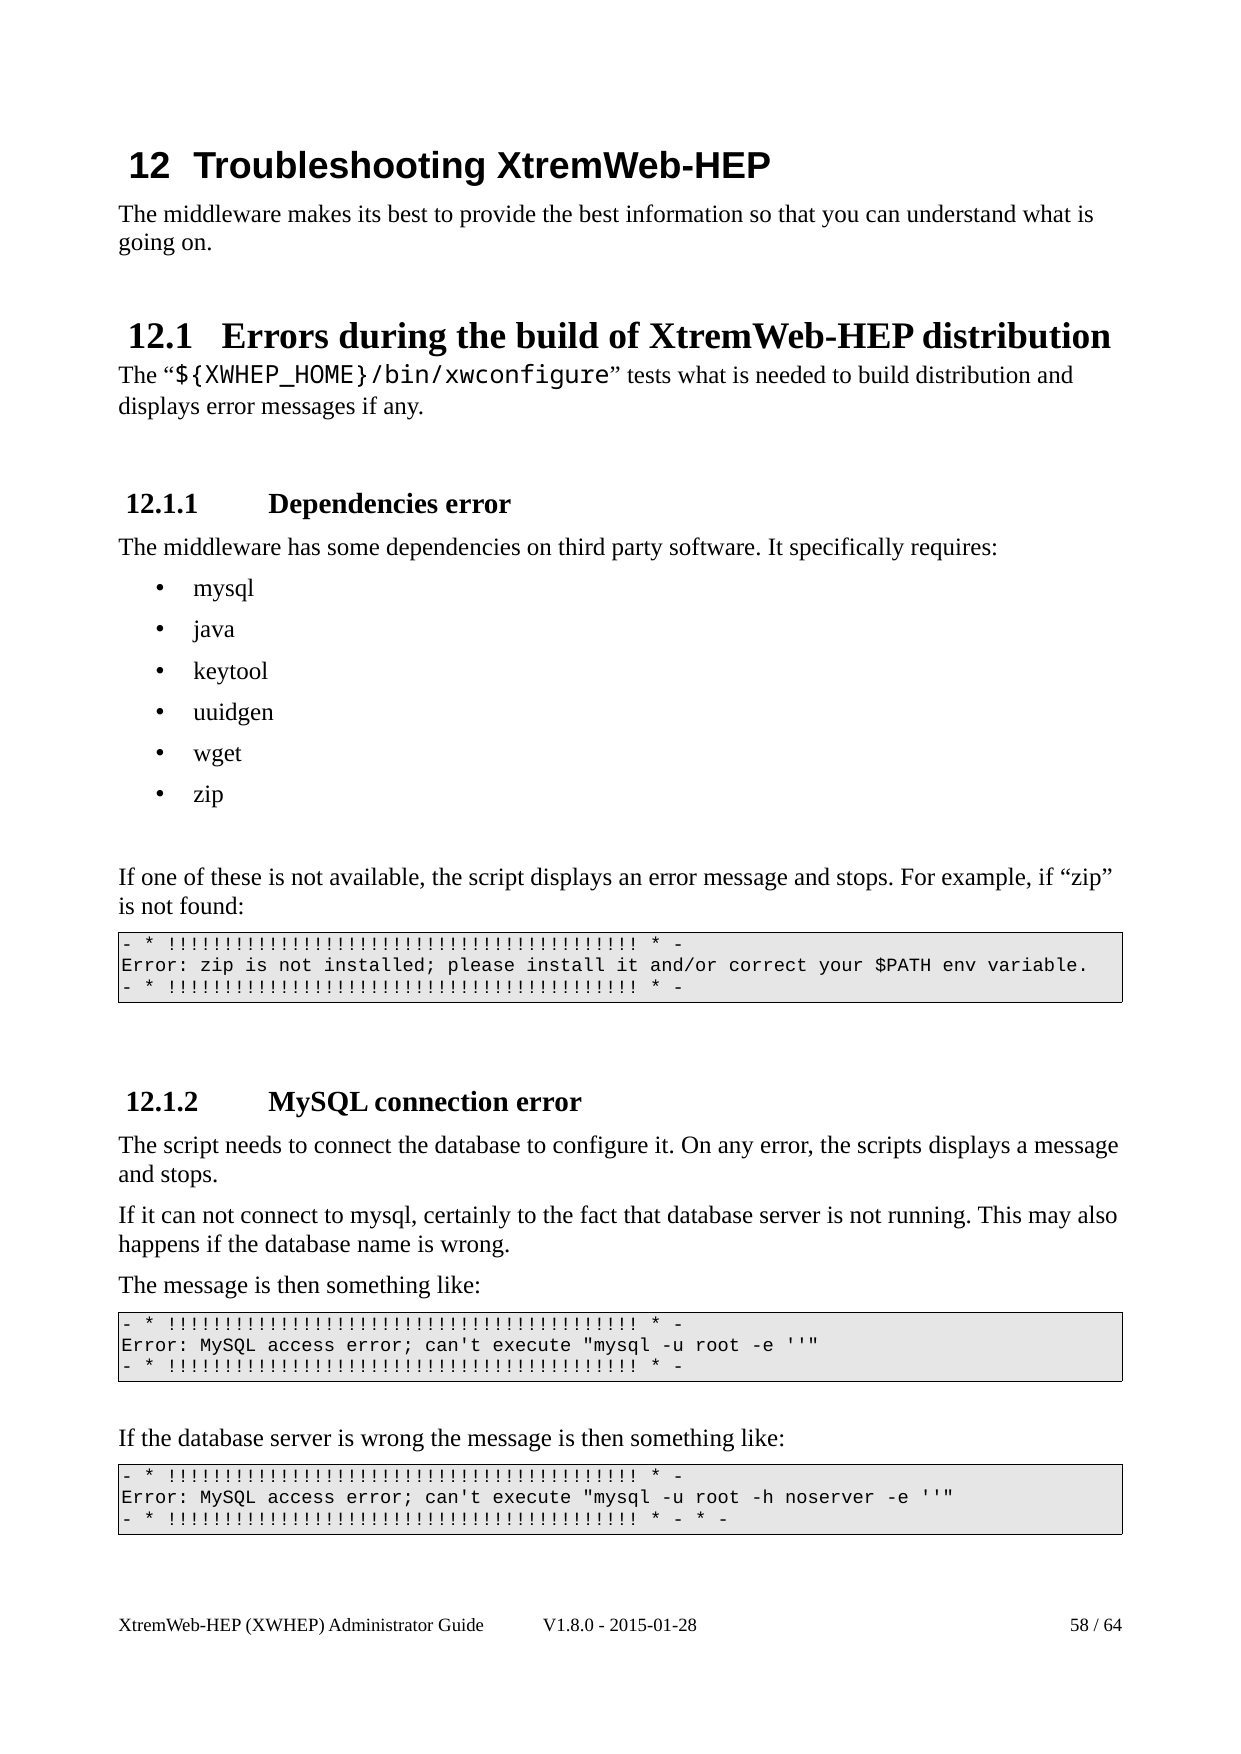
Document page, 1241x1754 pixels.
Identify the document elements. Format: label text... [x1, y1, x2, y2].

text If one of these is not available, the script displays an error message and stops. For example, if “zip” is not found: [118, 862, 1122, 919]
text If the database server is wrong the message is then something like: [118, 1423, 1122, 1451]
text - * !!!!!!!!!!!!!!!!!!!!!!!!!!!!!!!!!!!!!!!!!! * - [119, 1354, 1122, 1381]
subtitle MySQL connection error [118, 1084, 1122, 1118]
list java [156, 614, 1122, 643]
text The “${XWHEP_HOME}/bin/xwconfigure” tests what is needed to build distribution and displays error messages if any. [118, 357, 1122, 420]
list mysql [156, 573, 1122, 602]
text If it can not connect to mysql, certainly to the fact that database server is not running. This may also happens if the database name is wrong. [118, 1200, 1122, 1258]
list zip [156, 779, 1122, 808]
list wget [156, 738, 1122, 767]
text Error: MySQL access error; can't execute "mysql -u root -h noserver -e ''" [119, 1485, 1122, 1506]
text - * !!!!!!!!!!!!!!!!!!!!!!!!!!!!!!!!!!!!!!!!!! * - * - [119, 1506, 1122, 1534]
text - * !!!!!!!!!!!!!!!!!!!!!!!!!!!!!!!!!!!!!!!!!! * - [119, 933, 1122, 953]
text - * !!!!!!!!!!!!!!!!!!!!!!!!!!!!!!!!!!!!!!!!!! * - [119, 1465, 1122, 1485]
subtitle Dependencies error [118, 486, 1122, 519]
text - * !!!!!!!!!!!!!!!!!!!!!!!!!!!!!!!!!!!!!!!!!! * - [119, 1313, 1122, 1333]
text - * !!!!!!!!!!!!!!!!!!!!!!!!!!!!!!!!!!!!!!!!!! * - [119, 974, 1122, 1002]
list keytool [156, 656, 1122, 684]
list uuidgen [156, 697, 1122, 726]
text Error: MySQL access error; can't execute "mysql -u root -e ''" [119, 1333, 1122, 1354]
text The middleware makes its best to provide the best information so that you can understand what is going on. [118, 199, 1122, 256]
text The message is then something like: [118, 1270, 1122, 1299]
text The script needs to connect the database to configure it. On any error, the scripts displays a message and stops. [118, 1130, 1122, 1188]
subtitle Errors during the build of XtremWeb-HEP distribution [118, 314, 1122, 357]
text Error: zip is not installed; please install it and/or correct your $PATH env variable. [119, 953, 1122, 974]
subtitle Troubleshooting XtremWeb-HEP [118, 143, 1122, 186]
text The middleware has some dependencies on third party software. It specifically requires: [118, 532, 1122, 561]
